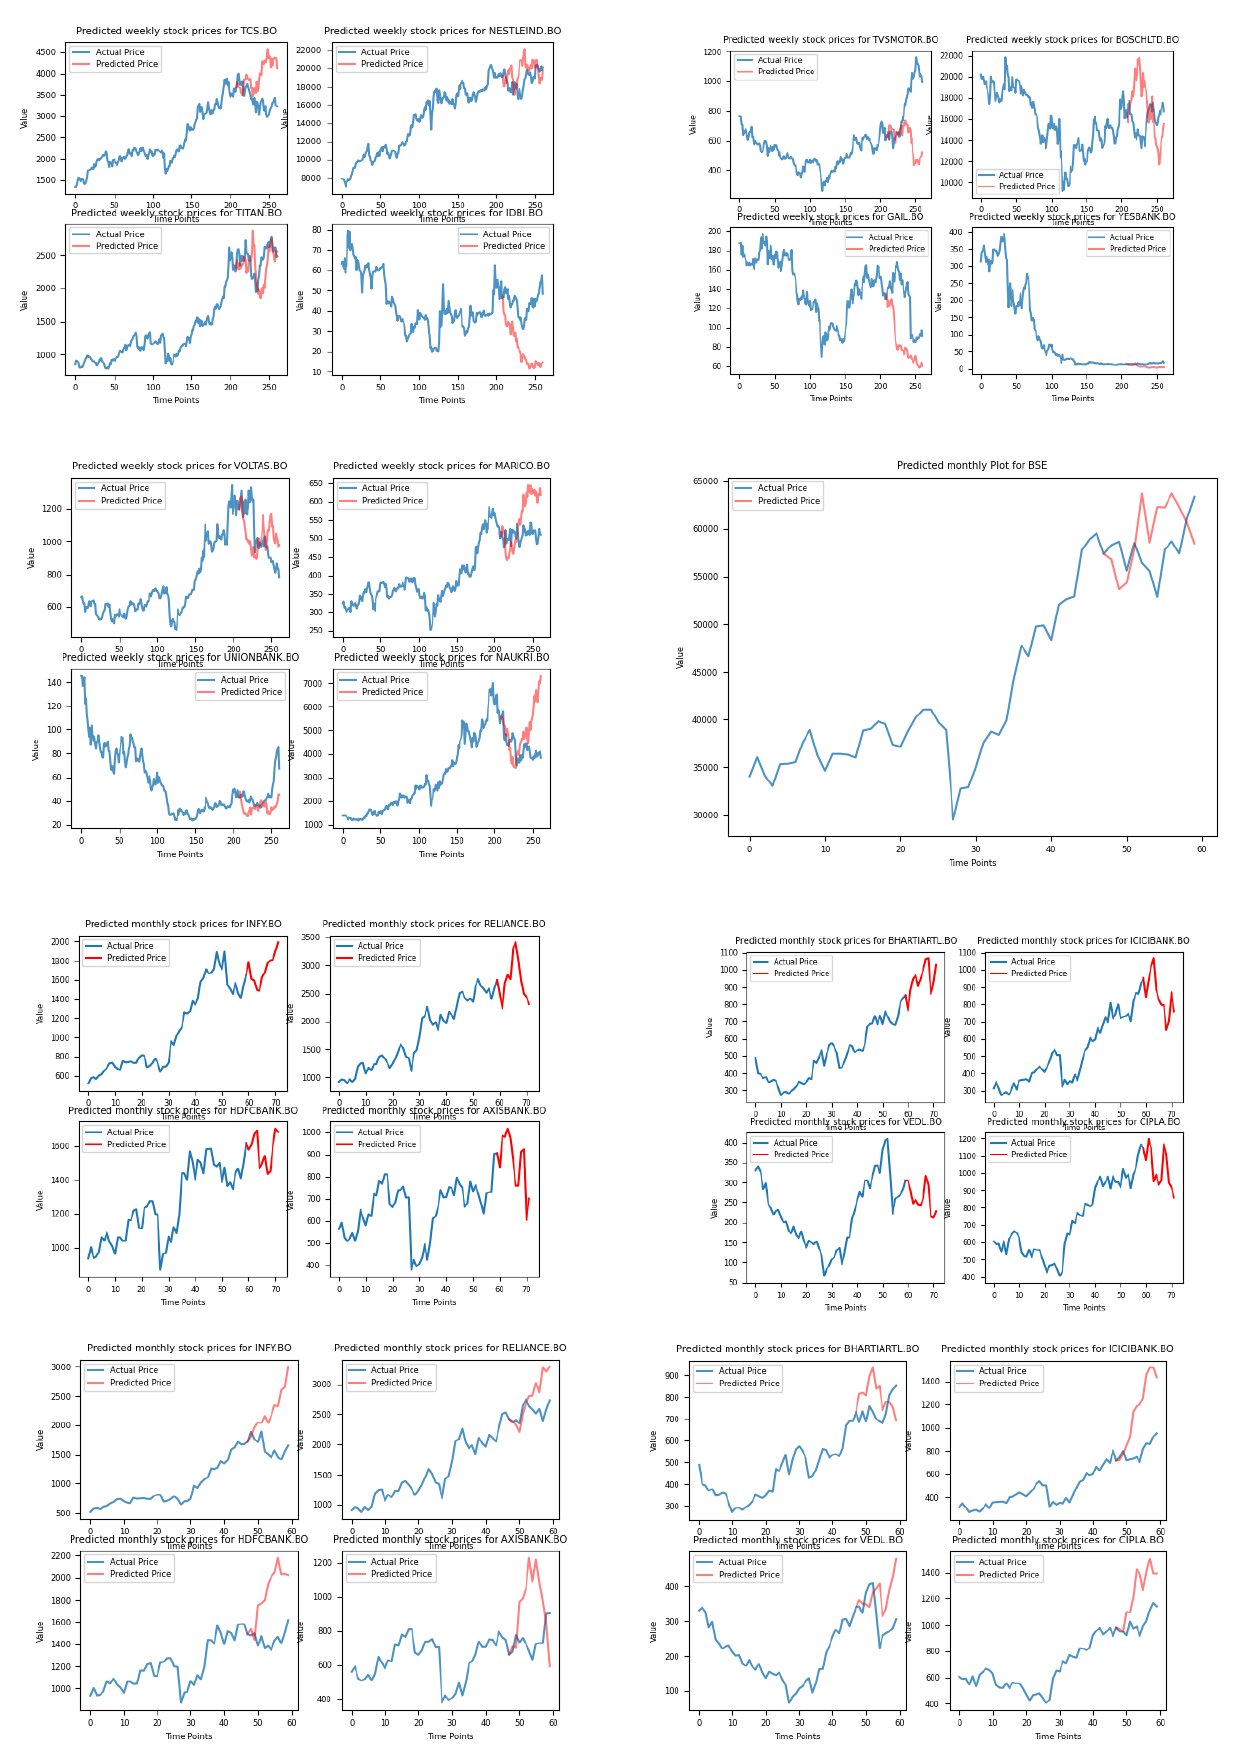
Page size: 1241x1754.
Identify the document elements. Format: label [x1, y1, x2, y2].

picture [0, 15, 577, 417]
picture [688, 930, 1209, 1319]
picture [671, 23, 1195, 415]
picture [17, 914, 566, 1314]
picture [662, 447, 1240, 881]
picture [7, 448, 574, 872]
picture [625, 1332, 1190, 1754]
picture [17, 1330, 583, 1754]
